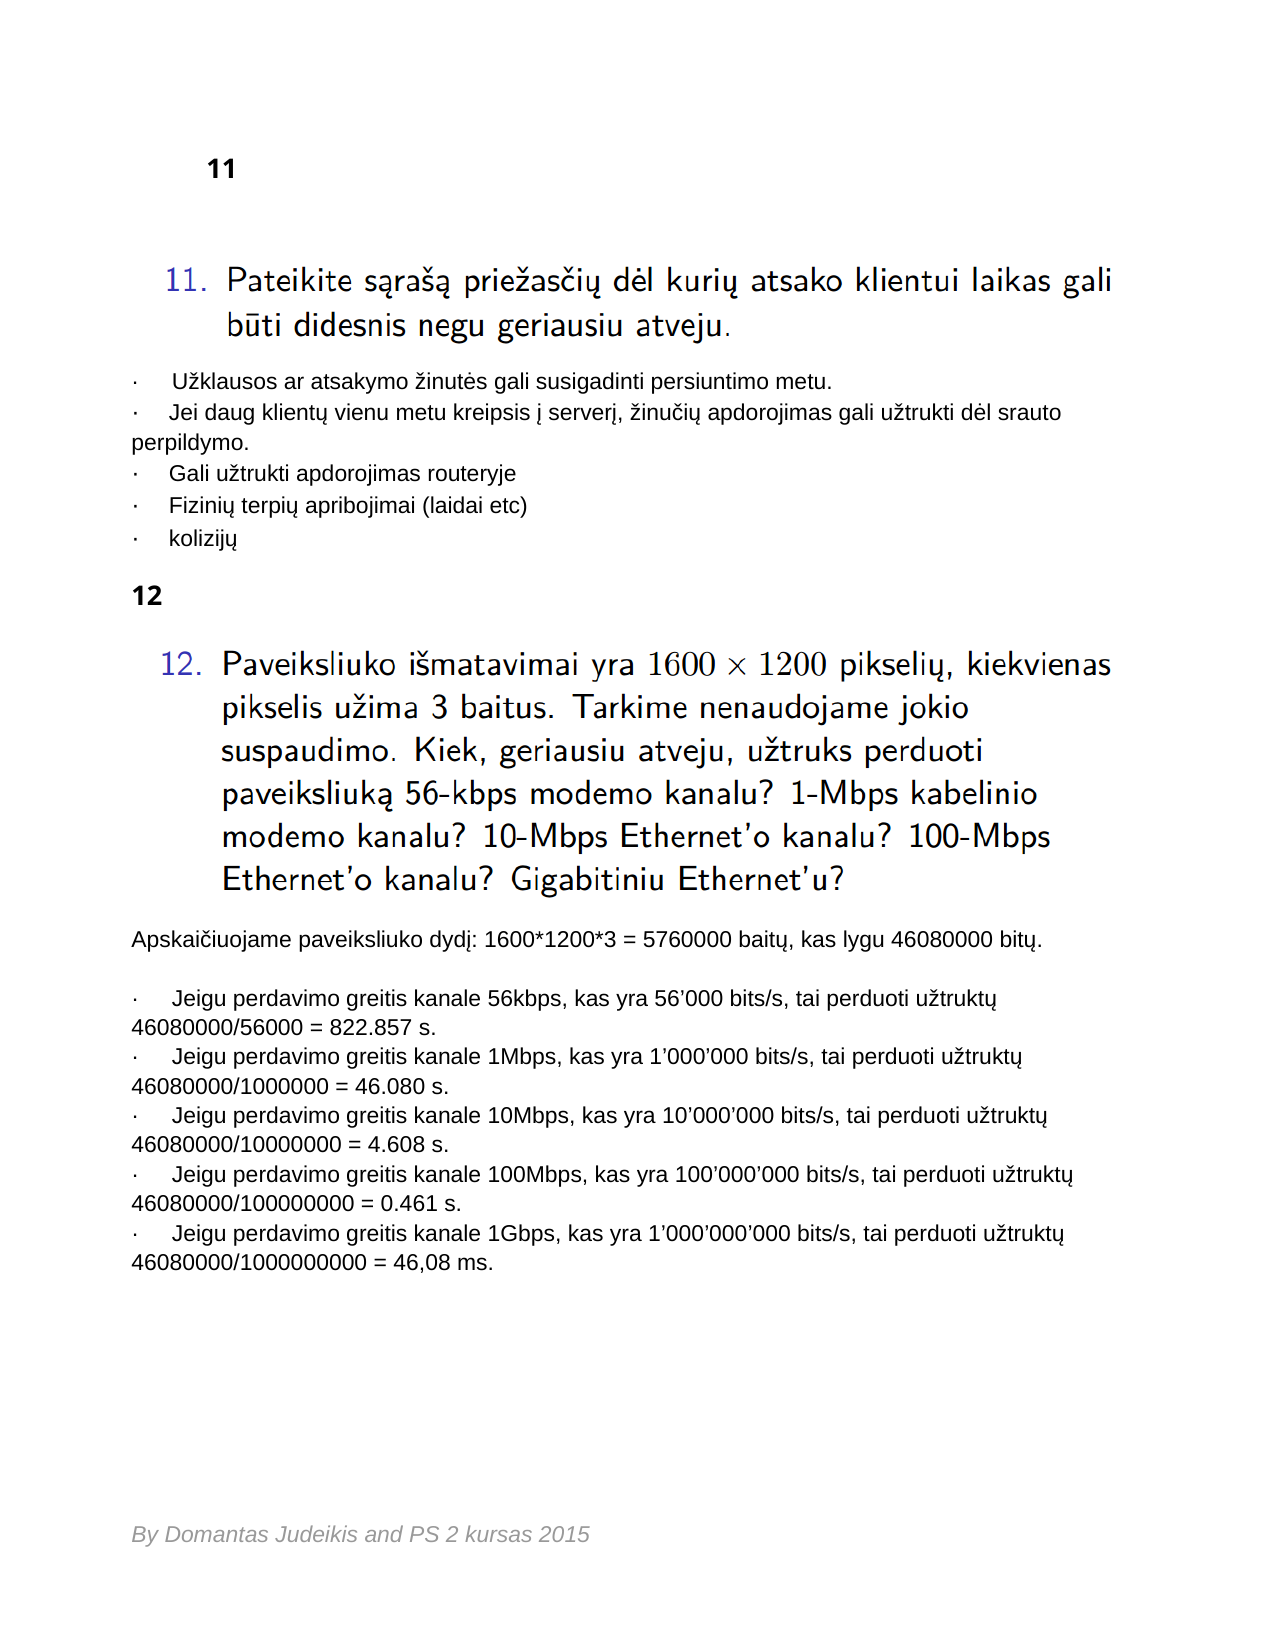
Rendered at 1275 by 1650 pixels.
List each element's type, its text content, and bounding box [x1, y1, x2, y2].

text · Jeigu perdavimo greitis kanale 1Gbps, kas yra 1’000’000’000 bits/s, tai perduoti užtruktų 46080000/1000000000 = 46,08 ms. [131, 1220, 1144, 1275]
text · Jeigu perdavimo greitis kanale 10Mbps, kas yra 10’000’000 bits/s, tai perduoti užtruktų 46080000/10000000 = 4.608 s. [131, 1103, 1144, 1158]
text Apskaičiuojame paveiksliuko dydį: 1600*1200*3 = 5760000 baitų, kas lygu 46080000 bitų. [131, 927, 1144, 952]
text · kolizijų [131, 523, 1144, 551]
text · Gali užtrukti apdorojimas routeryje [131, 459, 1144, 487]
text · Jeigu perdavimo greitis kanale 100Mbps, kas yra 100’000’000 bits/s, tai perduoti užtruktų 46080000/100000000 = 0.461 s. [131, 1162, 1144, 1217]
picture [150, 637, 1125, 904]
subtitle 12 [131, 576, 1144, 613]
text · Fizinių terpių apribojimai (laidai etc) [131, 491, 1144, 519]
picture [150, 254, 1125, 347]
text · Jei daug klientų vienu metu kreipsis į serverį, žinučių apdorojimas gali užtrukti dėl srauto perpildymo. [131, 398, 1144, 455]
text · Jeigu perdavimo greitis kanale 56kbps, kas yra 56’000 bits/s, tai perduoti užtruktų 46080000/56000 = 822.857 s. [131, 985, 1144, 1040]
text · Užklausos ar atsakymo žinutės gali susigadinti persiuntimo metu. [131, 369, 1144, 394]
subtitle 11 [206, 150, 1144, 187]
text · Jeigu perdavimo greitis kanale 1Mbps, kas yra 1’000’000 bits/s, tai perduoti užtruktų 46080000/1000000 = 46.080 s. [131, 1044, 1144, 1099]
